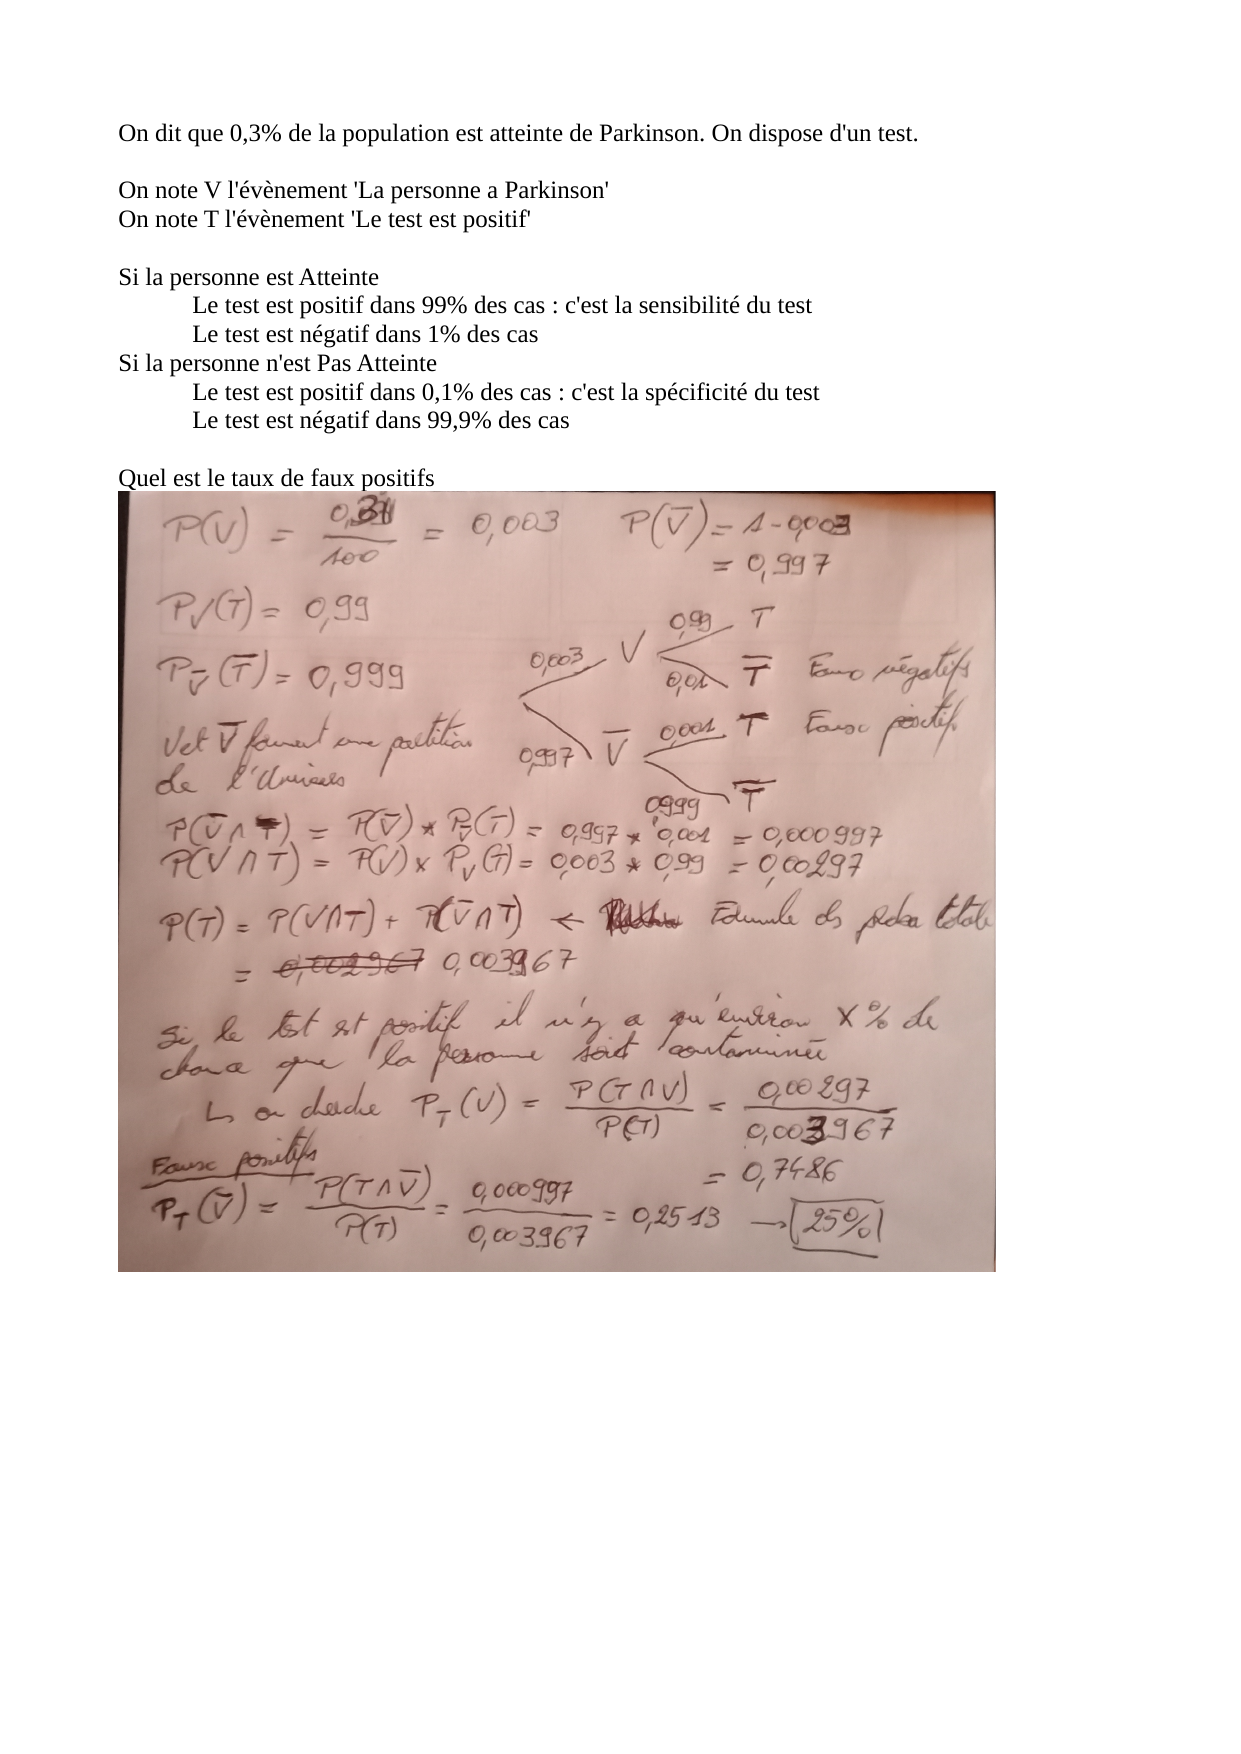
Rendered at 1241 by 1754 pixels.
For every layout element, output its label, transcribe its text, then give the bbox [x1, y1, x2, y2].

text Quel est le taux de faux positifs [118, 463, 1122, 492]
text Le test est négatif dans 99,9% des cas [118, 406, 1122, 434]
text Si la personne n'est Pas Atteinte [118, 348, 1122, 377]
text Le test est positif dans 99% des cas : c'est la sensibilité du test [118, 291, 1122, 319]
text Si la personne est Atteinte [118, 262, 1122, 291]
text On note V l'évènement 'La personne a Parkinson' [118, 176, 1122, 204]
picture [118, 764, 996, 999]
text Le test est négatif dans 1% des cas [118, 319, 1122, 348]
text On note T l'évènement 'Le test est positif' [118, 204, 1122, 233]
text On dit que 0,3% de la population est atteinte de Parkinson. On dispose d'un test. [118, 118, 1122, 147]
text Le test est positif dans 0,1% des cas : c'est la spécificité du test [118, 377, 1122, 406]
